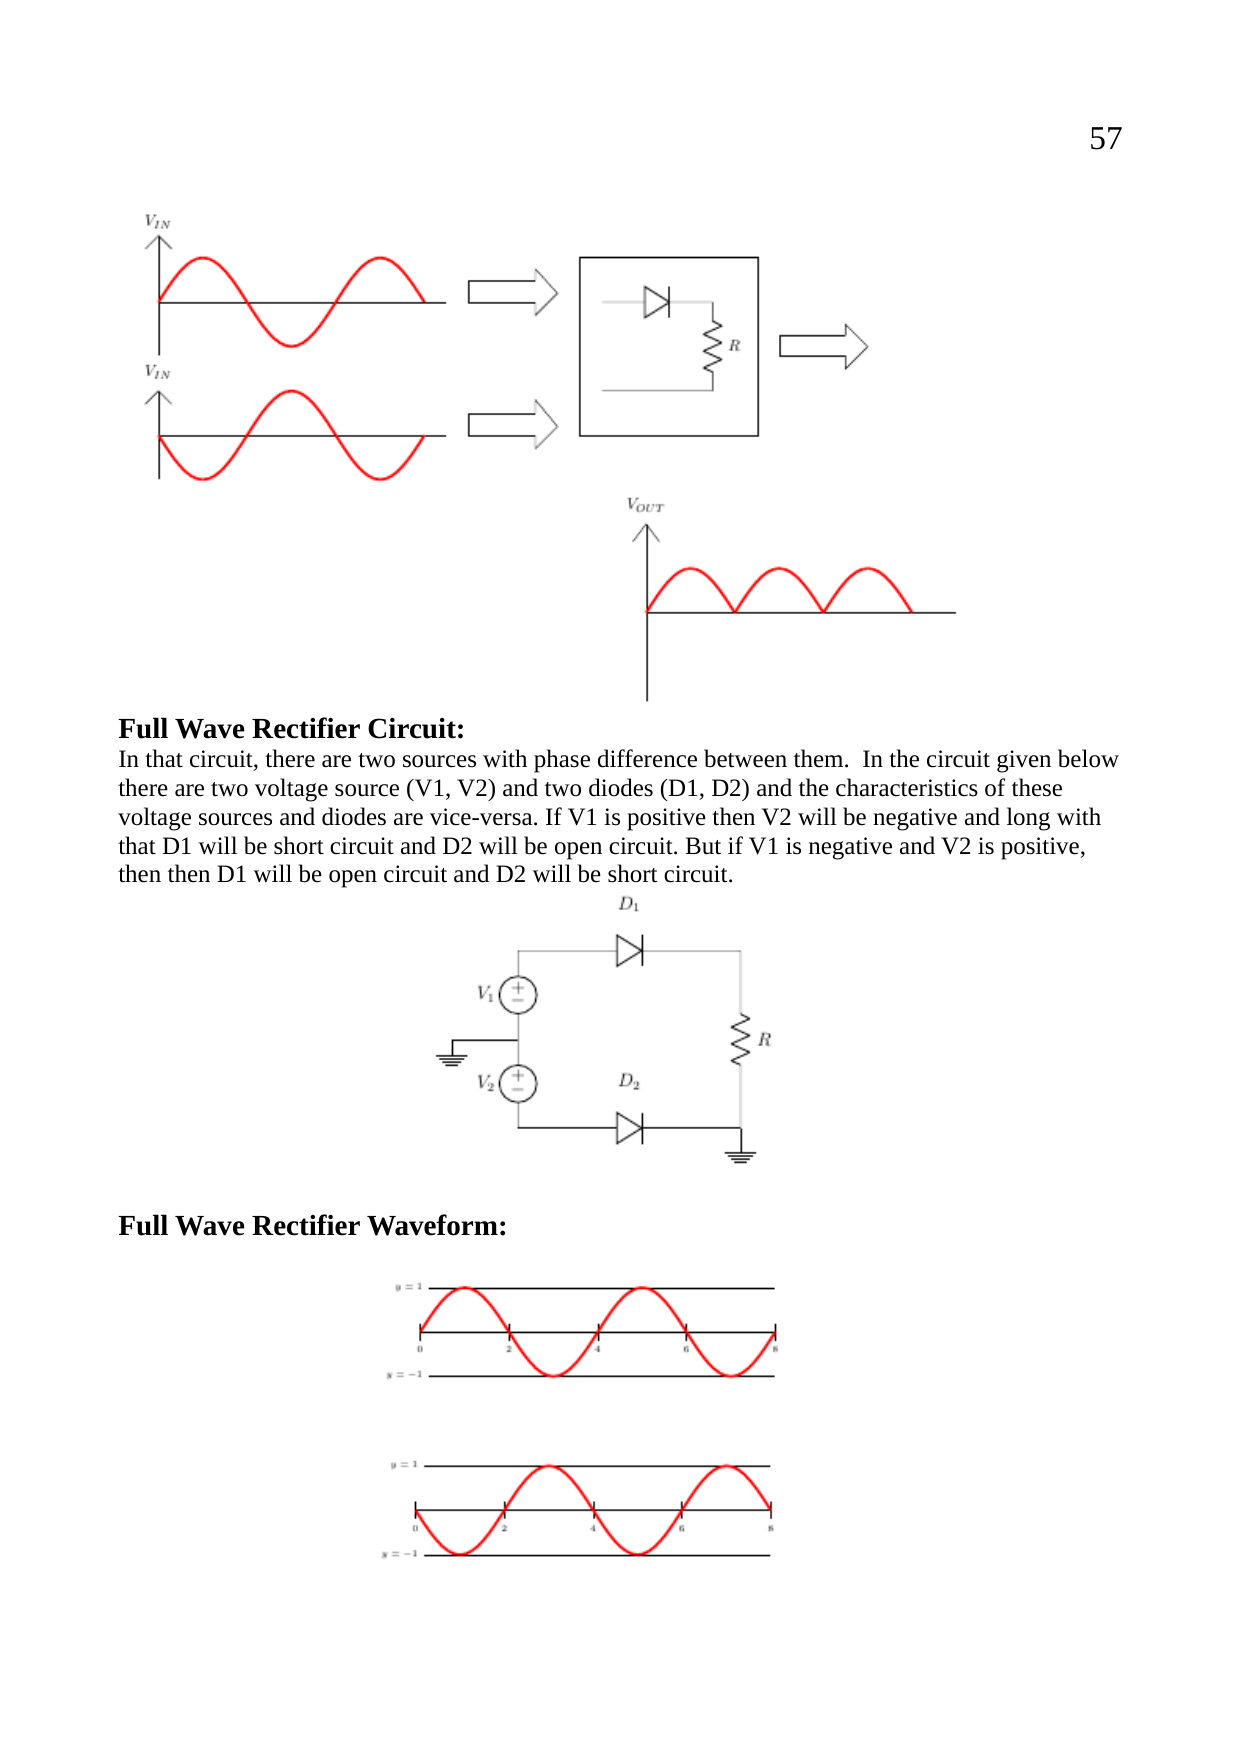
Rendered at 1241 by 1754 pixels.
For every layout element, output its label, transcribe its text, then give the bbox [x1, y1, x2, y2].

picture [368, 1241, 811, 1599]
picture [118, 186, 961, 711]
text In that circuit, there are two sources with phase difference between them. In the circuit given below there are two voltage source (V1, V2) and two diodes (D1, D2) and the characteristics of these voltage sources and diodes are vice-versa. If V1 is positive then V2 will be negative and long with that D1 will be short circuit and D2 will be open circuit. But if V1 is negative and V2 is positive, then then D1 will be open circuit and D2 will be short circuit. [118, 744, 1122, 888]
text Full Wave Rectifier Waveform: [118, 1208, 1122, 1241]
picture [430, 888, 790, 1179]
text Full Wave Rectifier Circuit: [118, 711, 1122, 744]
